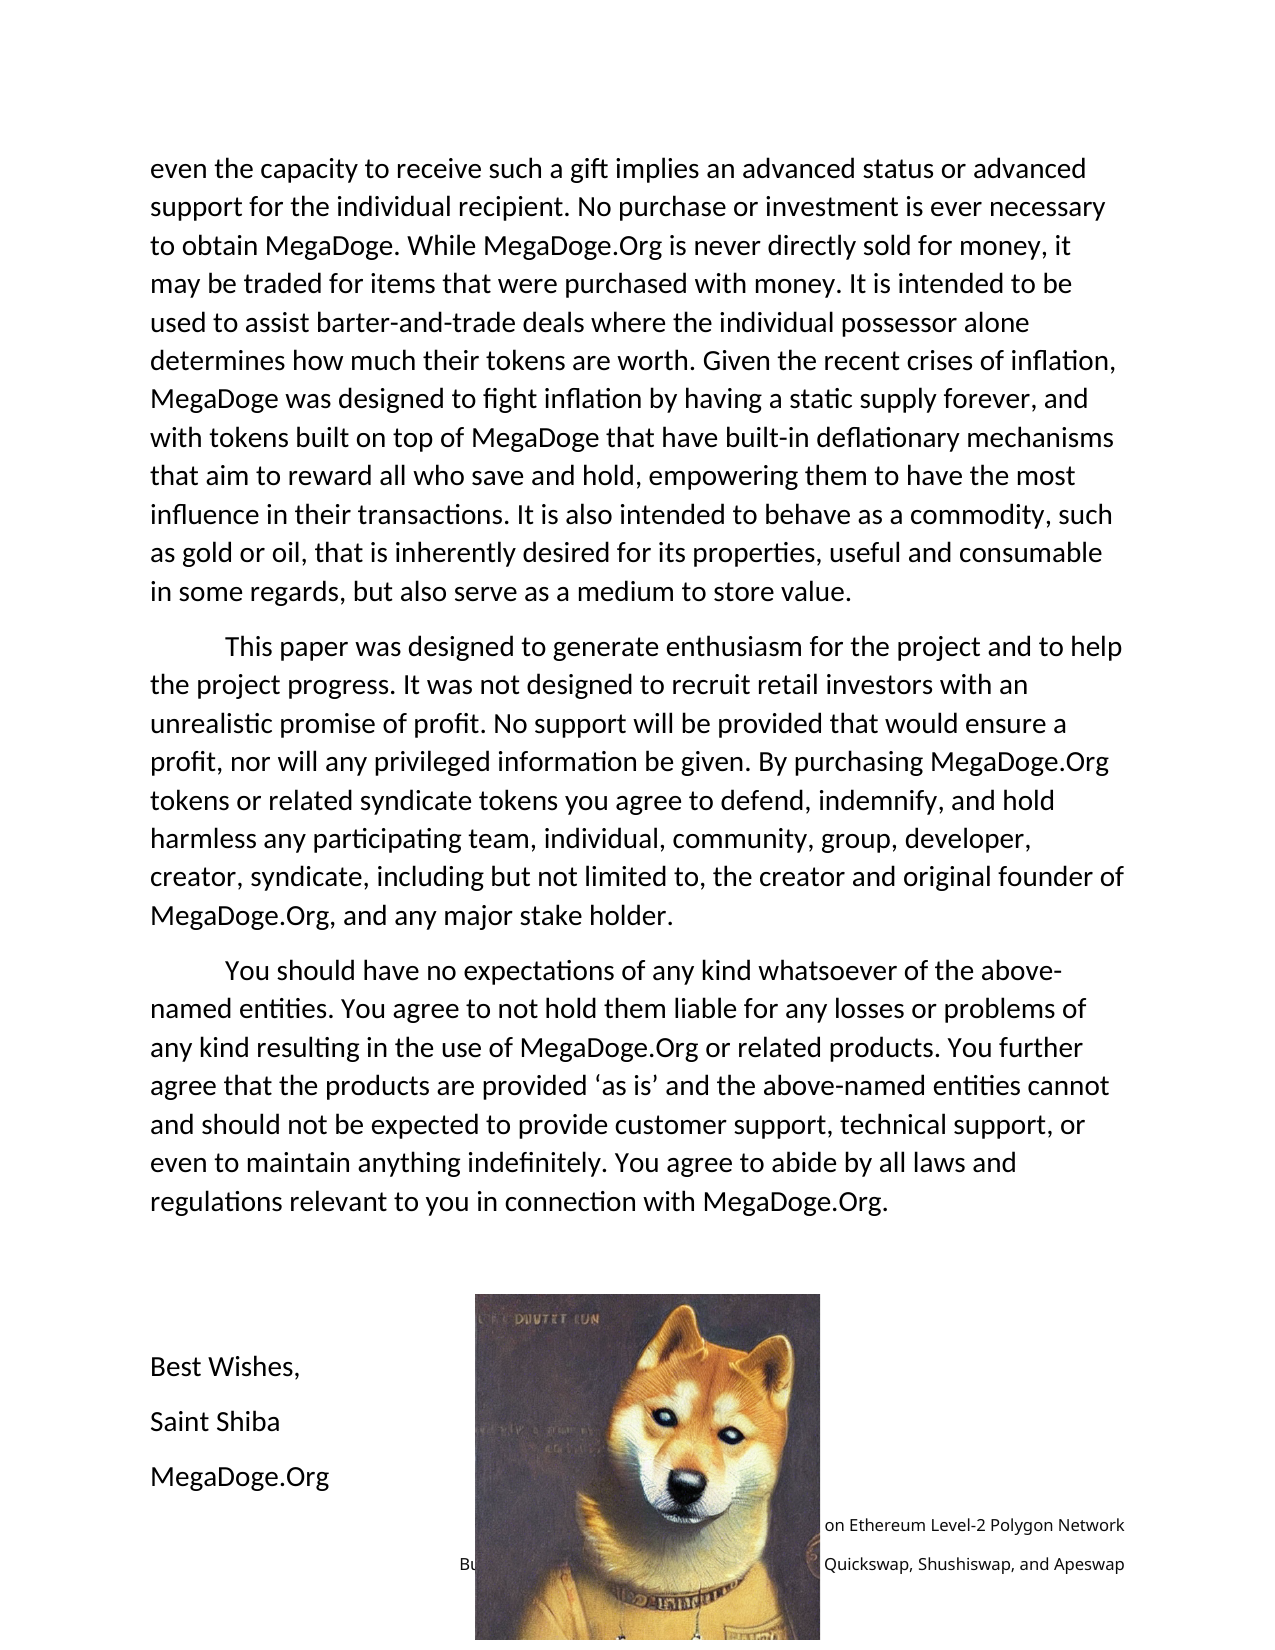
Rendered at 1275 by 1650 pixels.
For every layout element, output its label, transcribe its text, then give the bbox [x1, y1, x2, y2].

text This paper was designed to generate enthusiasm for the project and to help the project progress. It was not designed to recruit retail investors with an unrealistic promise of profit. No support will be provided that would ensure a profit, nor will any privileged information be given. By purchasing MegaDoge.Org tokens or related syndicate tokens you agree to defend, indemnify, and hold harmless any participating team, individual, community, group, developer, creator, syndicate, including but not limited to, the creator and original founder of MegaDoge.Org, and any major stake holder. [150, 628, 1125, 933]
text MegaDoge.Org [150, 1458, 475, 1494]
text Best Wishes, [150, 1348, 475, 1384]
text You should have no expectations of any kind whatsoever of the above-named entities. You agree to not hold them liable for any losses or problems of any kind resulting in the use of MegaDoge.Org or related products. You further agree that the products are provided ‘as is’ and the above-named entities cannot and should not be expected to provide customer support, technical support, or even to maintain anything indefinitely. You agree to abide by all laws and regulations relevant to you in connection with MegaDoge.Org. [150, 952, 1125, 1218]
text [821, 1403, 1125, 1439]
text [821, 1458, 1125, 1494]
text Saint Shiba [150, 1403, 475, 1439]
picture [475, 1294, 821, 1640]
text even the capacity to receive such a gift implies an advanced status or advanced support for the individual recipient. No purchase or investment is ever necessary to obtain MegaDoge. While MegaDoge.Org is never directly sold for money, it may be traded for items that were purchased with money. It is intended to be used to assist barter-and-trade deals where the individual possessor alone determines how much their tokens are worth. Given the recent crises of inflation, MegaDoge was designed to fight inflation by having a static supply forever, and with tokens built on top of MegaDoge that have built-in deflationary mechanisms that aim to reward all who save and hold, empowering them to have the most influence in their transactions. It is also intended to behave as a commodity, such as gold or oil, that is inherently desired for its properties, useful and consumable in some regards, but also serve as a medium to store value. [150, 150, 1125, 608]
text [821, 1348, 1125, 1384]
